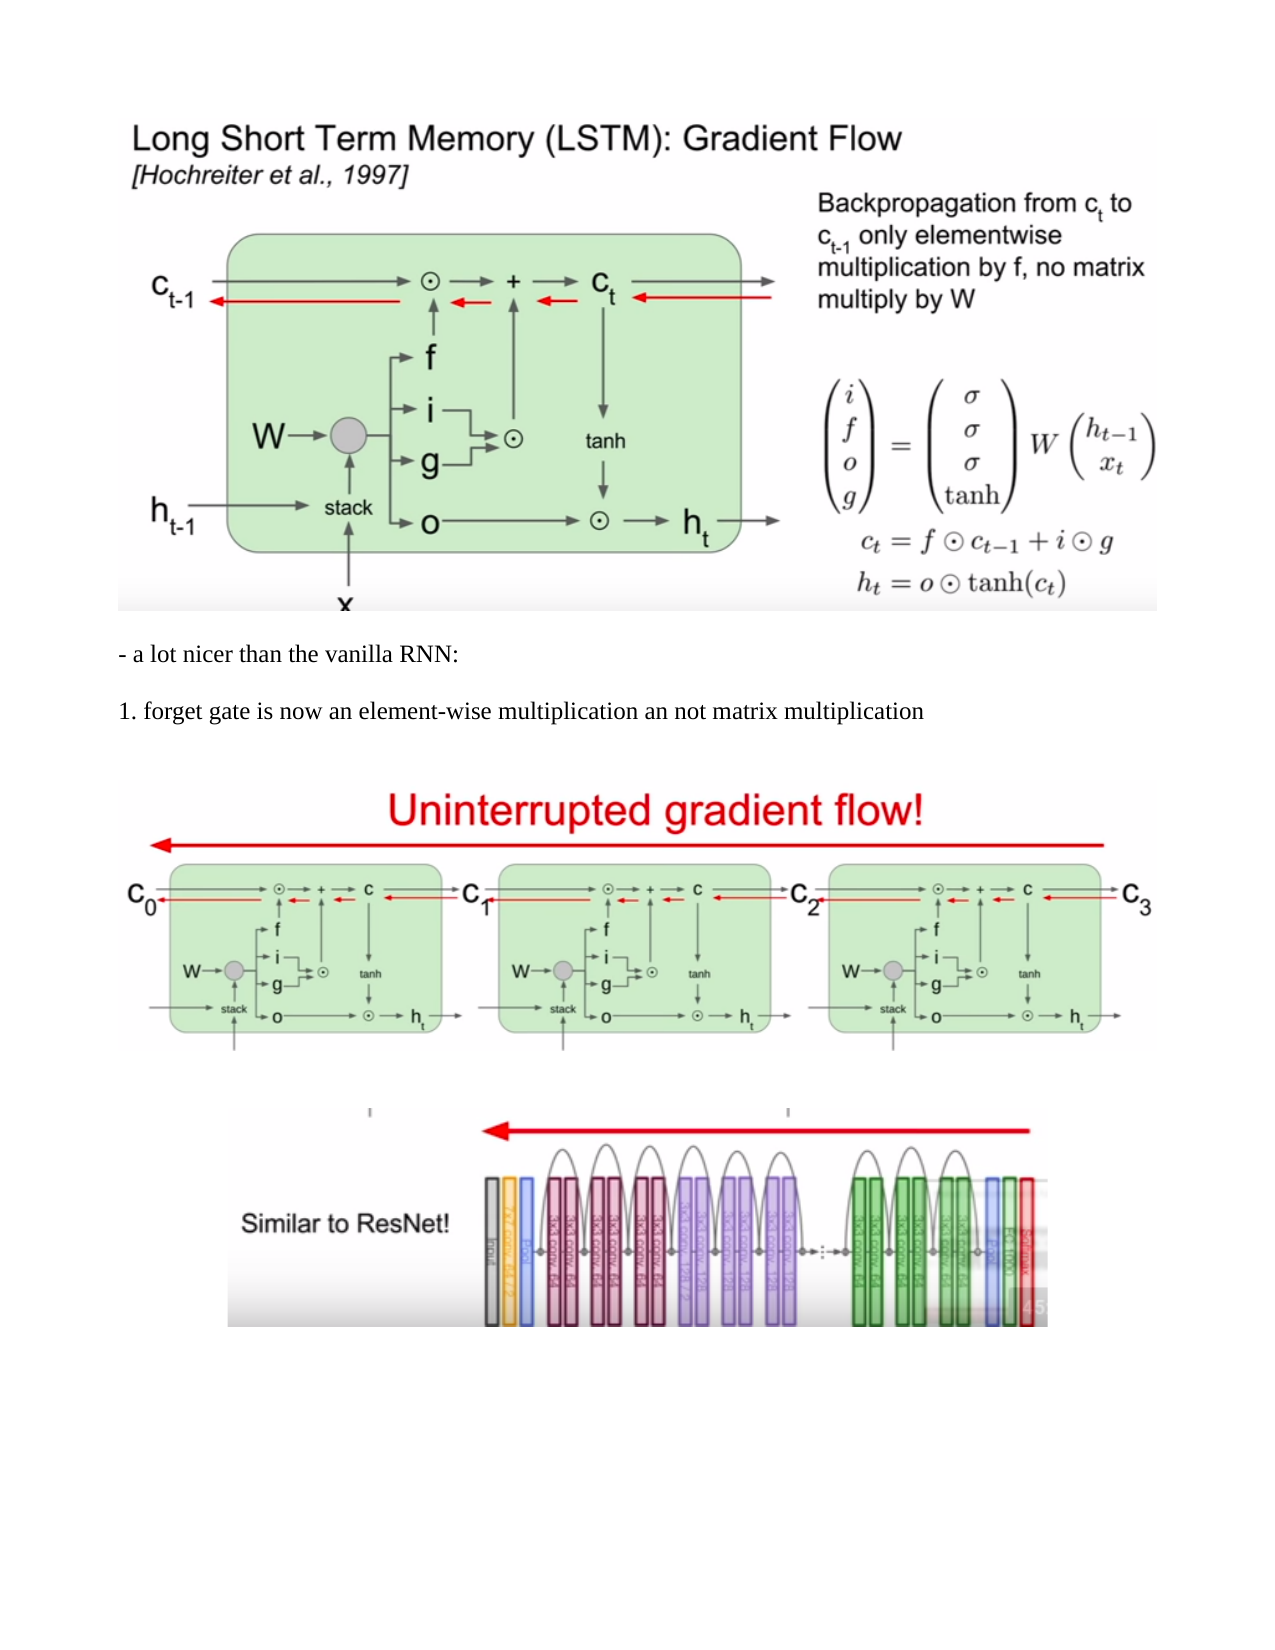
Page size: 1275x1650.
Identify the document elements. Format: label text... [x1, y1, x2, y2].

text 1. forget gate is now an element-wise multiplication an not matrix multiplication [118, 696, 1157, 725]
picture [227, 1108, 1048, 1327]
text - a lot nicer than the vanilla RNN: [118, 639, 1157, 668]
picture [118, 118, 1157, 611]
picture [118, 780, 1157, 1051]
